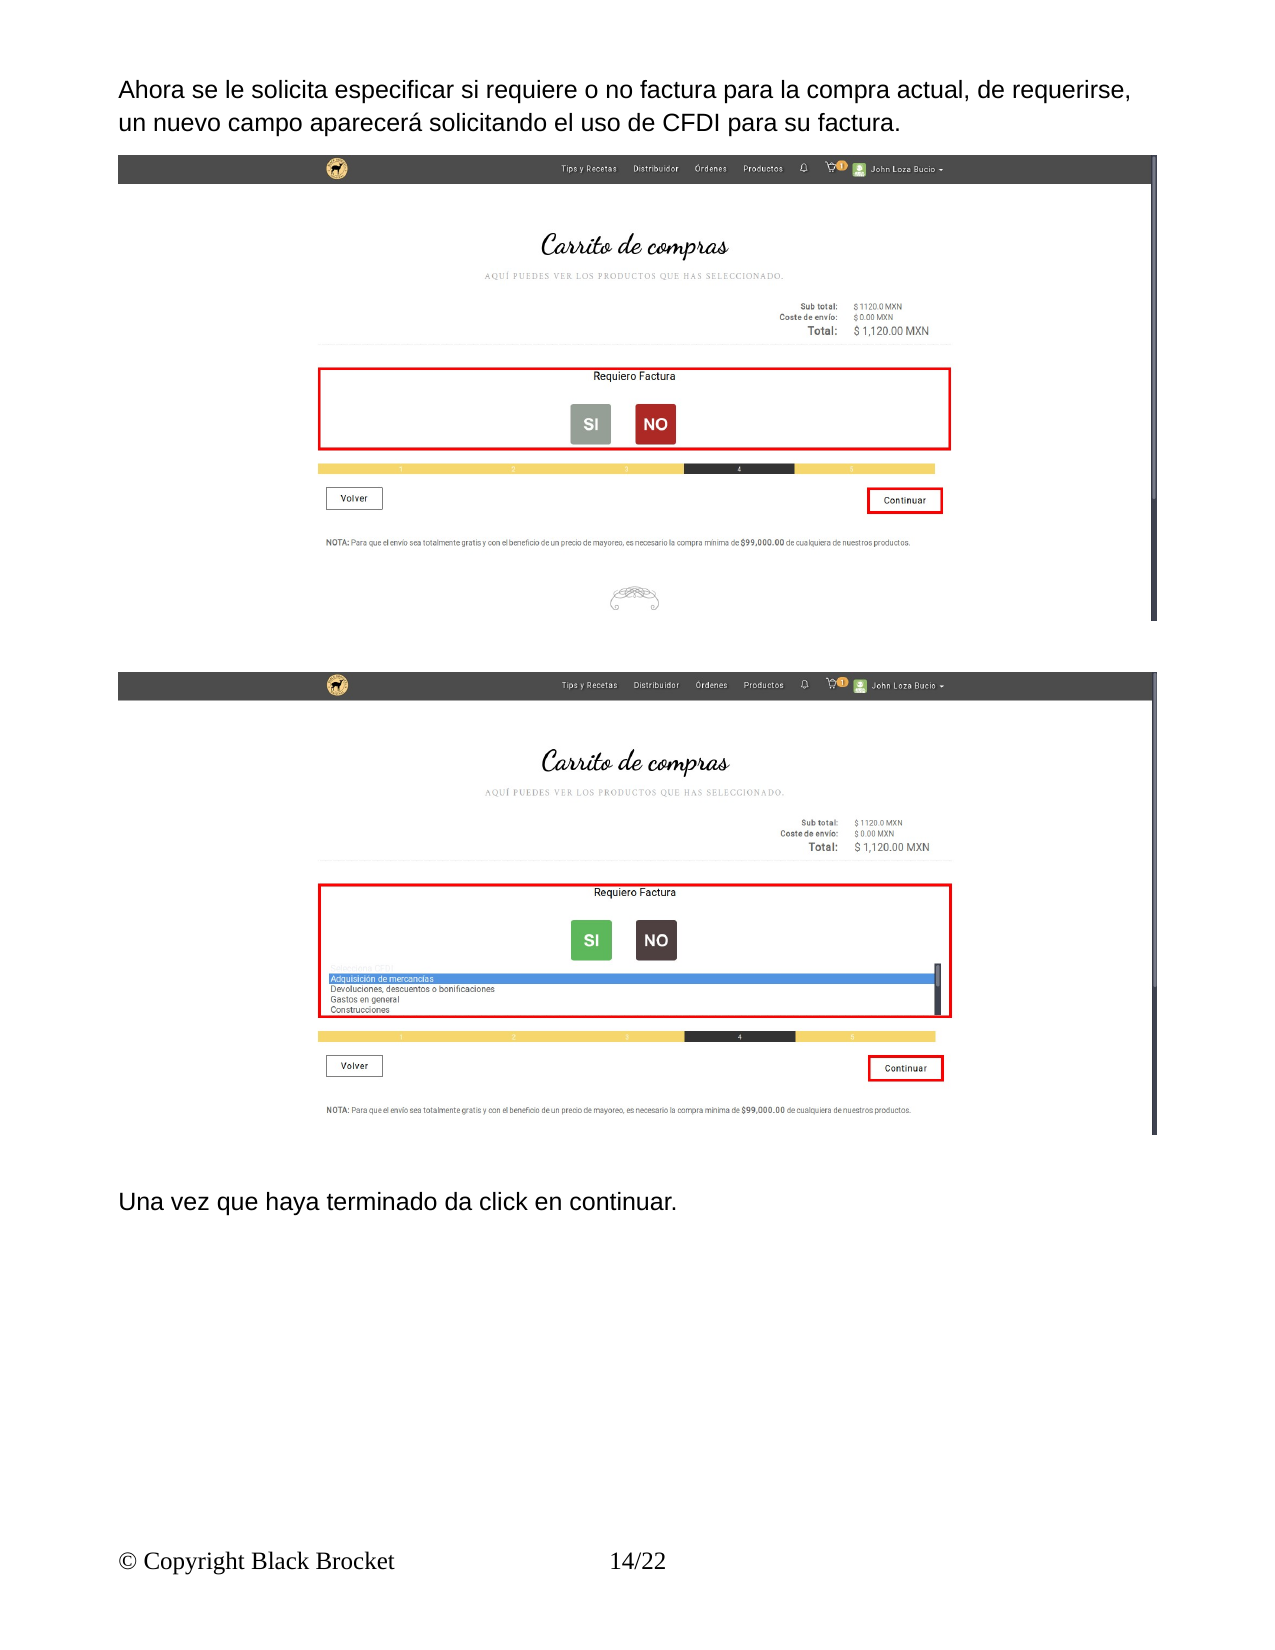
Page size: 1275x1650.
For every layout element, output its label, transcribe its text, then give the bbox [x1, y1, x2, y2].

text Una vez que haya terminado da click en continuar. [118, 1187, 1157, 1215]
picture [118, 672, 1157, 1135]
picture [118, 155, 1157, 621]
text Ahora se le solicita especificar si requiere o no factura para la compra actual, de requerirse, un nuevo campo aparecerá solicitando el uso de CFDI para su factura. [118, 75, 1157, 137]
